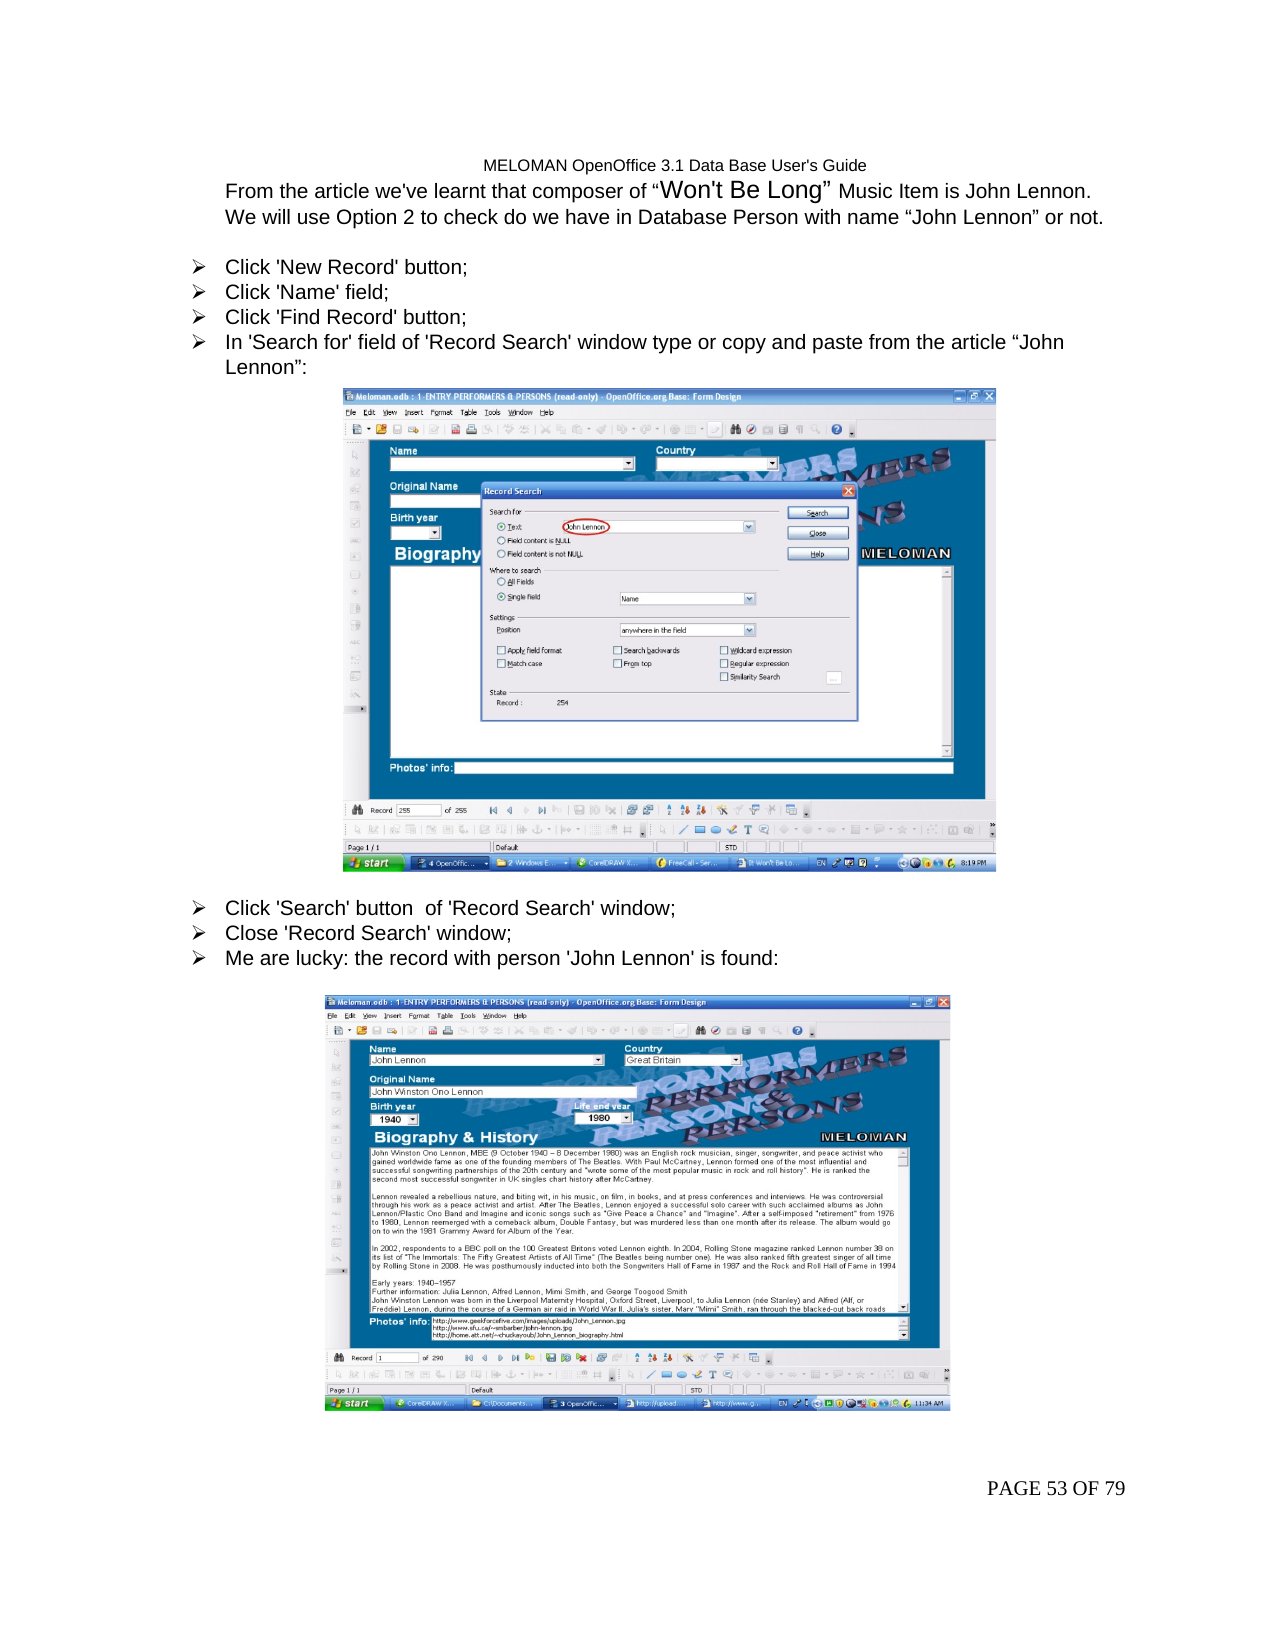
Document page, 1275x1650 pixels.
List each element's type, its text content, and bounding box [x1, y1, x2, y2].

picture [342, 388, 997, 872]
list In 'Search for' field of 'Record Search' window type or copy and paste from the article “John Lennon”: [191, 329, 1125, 379]
list Me are lucky: the record with person 'John Lennon' is found: [191, 945, 1125, 970]
picture [324, 995, 951, 1411]
list Click 'Search' button of 'Record Search' window; [191, 895, 1125, 920]
list Close 'Record Search' window; [191, 920, 1125, 945]
list From the article we've learnt that composer of “Won't Be Long” Music Item is John Lennon. [191, 175, 1125, 204]
list Click 'Name' field; [191, 279, 1125, 304]
list Click 'New Record' button; [191, 254, 1125, 279]
list We will use Option 2 to check do we have in Database Person with name “John Lennon” or not. [191, 204, 1125, 229]
list Click 'Find Record' button; [191, 304, 1125, 329]
